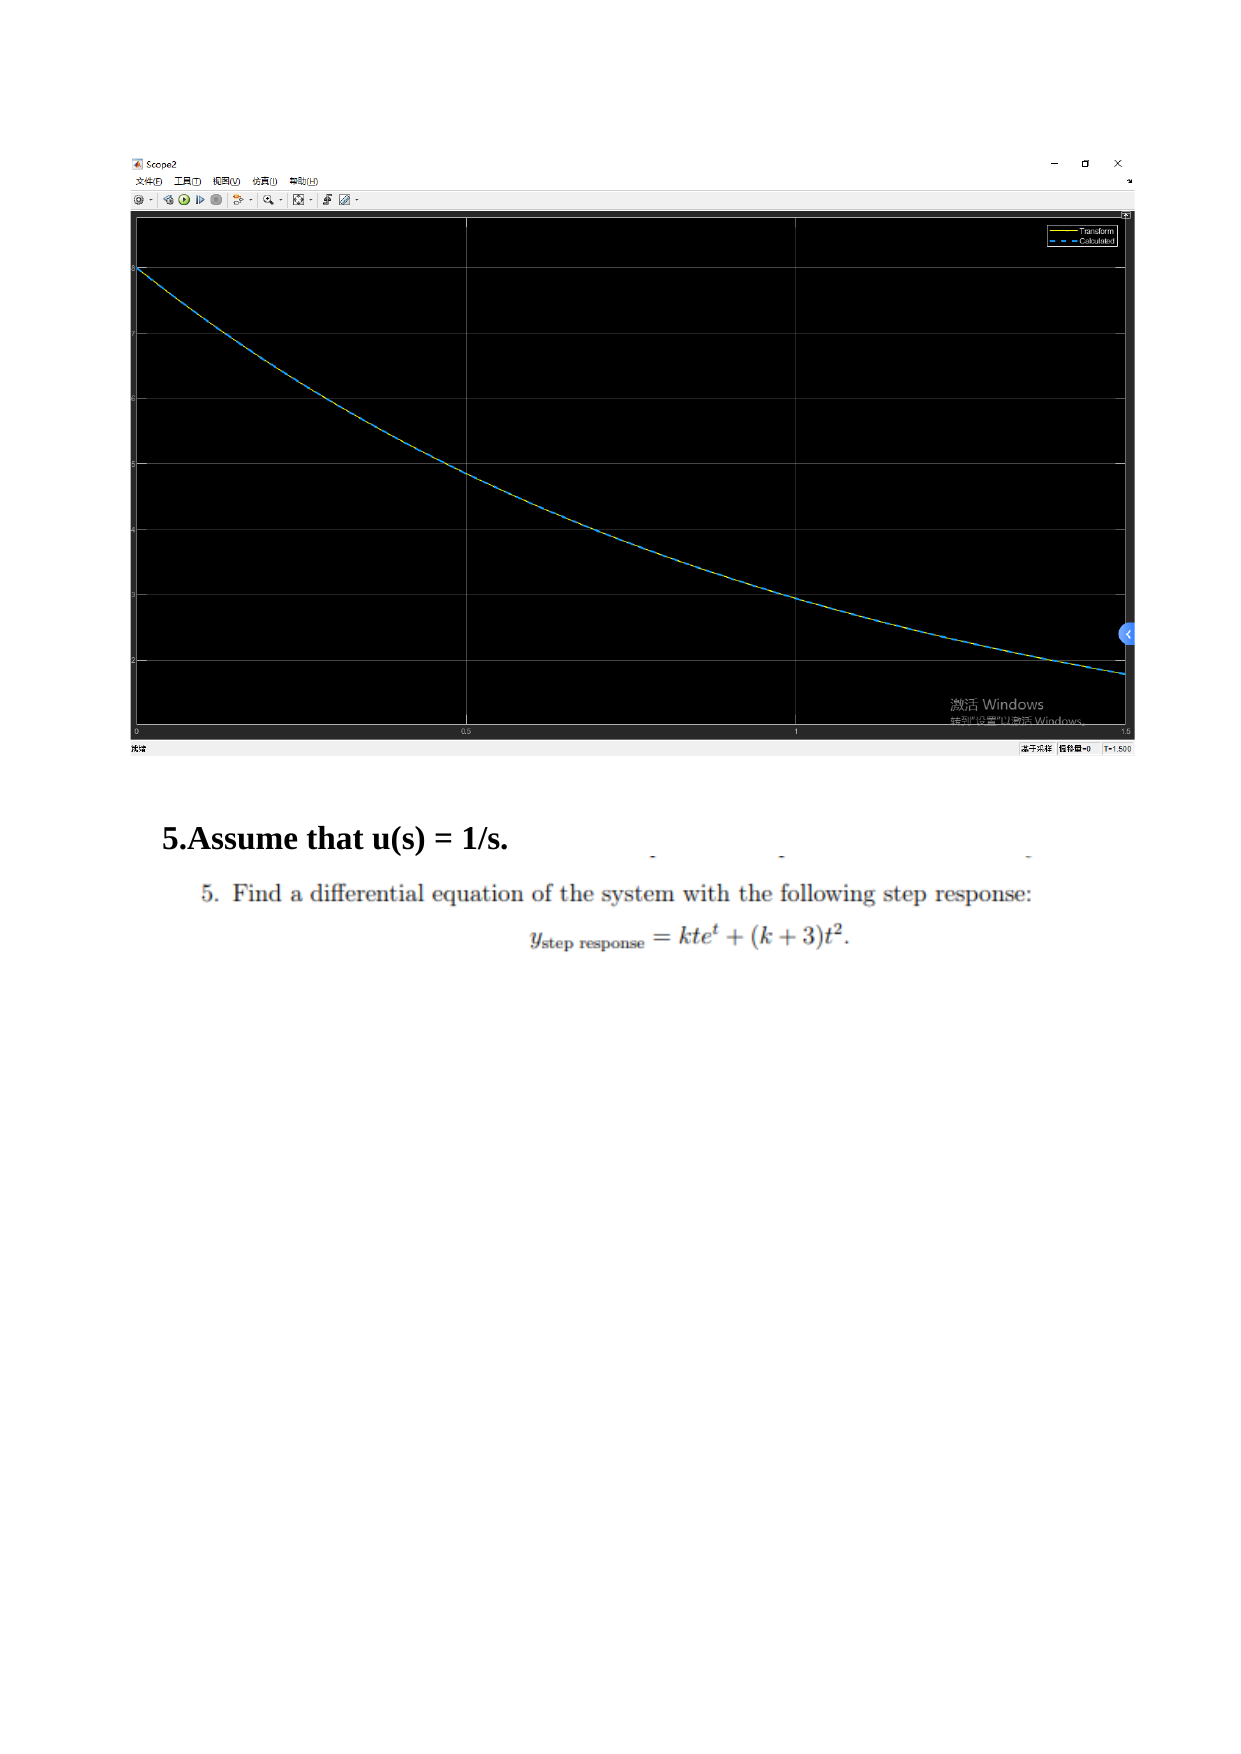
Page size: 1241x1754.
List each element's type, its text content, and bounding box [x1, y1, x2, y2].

picture [181, 856, 1059, 961]
text 5.Assume that u(s) = 1/s. [118, 818, 1122, 856]
picture [130, 156, 1135, 756]
